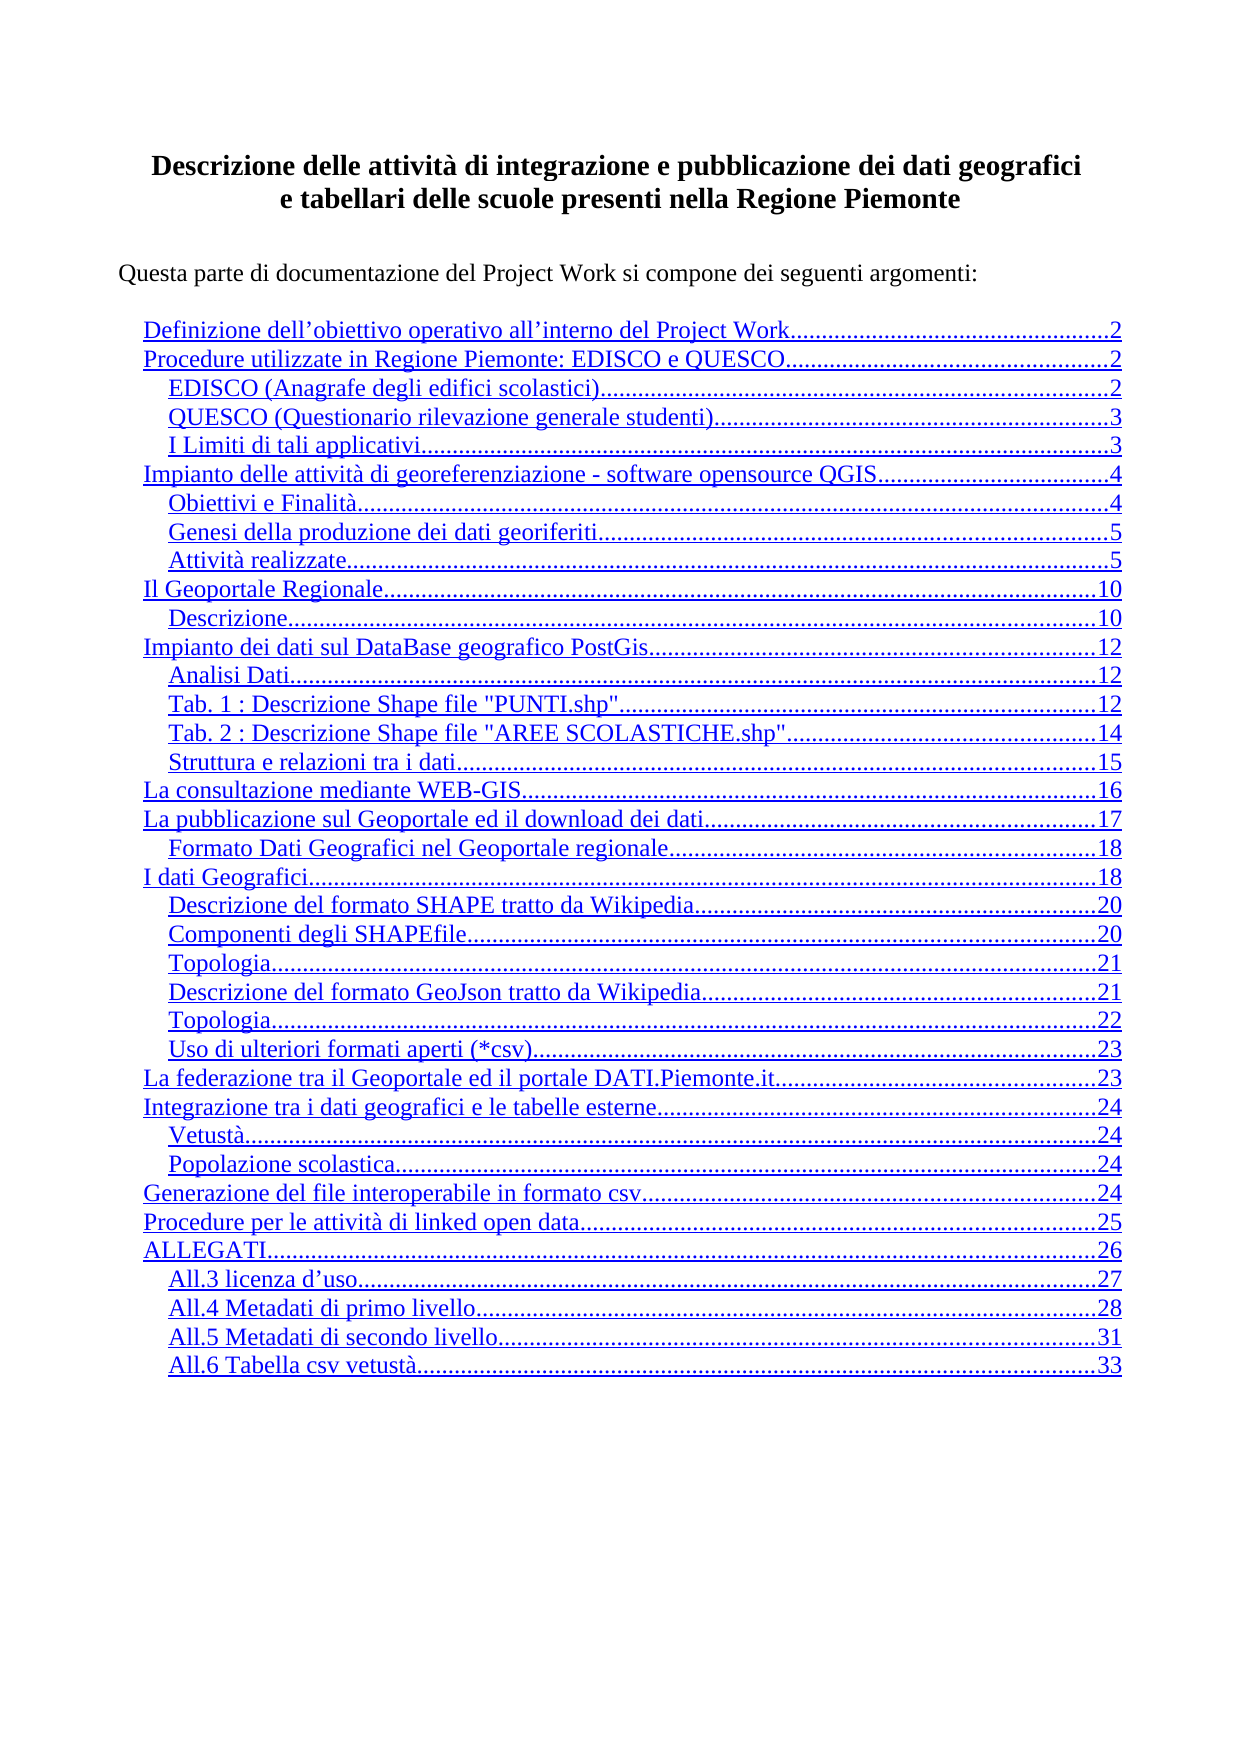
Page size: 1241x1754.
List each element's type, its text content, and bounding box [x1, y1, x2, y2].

text QUESCO (Questionario rilevazione generale studenti) 3 [168, 402, 1122, 427]
text Generazione del file interoperabile in formato csv 24 [143, 1178, 1122, 1203]
text Descrizione del formato GeoJson tratto da Wikipedia 21 [168, 977, 1122, 1002]
text Procedure utilizzate in Regione Piemonte: EDISCO e QUESCO 2 [143, 344, 1122, 369]
text Procedure per le attività di linked open data 25 [143, 1207, 1122, 1232]
text Attività realizzate 5 [168, 545, 1122, 570]
text Descrizione del formato SHAPE tratto da Wikipedia 20 [168, 890, 1122, 915]
text Impianto dei dati sul DataBase geografico PostGis 12 [143, 632, 1122, 657]
text La pubblicazione sul Geoportale ed il download dei dati 17 [143, 804, 1122, 829]
text Componenti degli SHAPEfile 20 [168, 919, 1122, 944]
text ALLEGATI 26 [143, 1235, 1122, 1260]
text I dati Geografici 18 [143, 862, 1122, 887]
text Genesi della produzione dei dati georiferiti 5 [168, 517, 1122, 542]
text Tab. 1 : Descrizione Shape file "PUNTI.shp" 12 [168, 689, 1122, 714]
text e tabellari delle scuole presenti nella Regione Piemonte [118, 181, 1122, 215]
text All.4 Metadati di primo livello 28 [168, 1293, 1122, 1318]
text La federazione tra il Geoportale ed il portale DATI.Piemonte.it 23 [143, 1063, 1122, 1088]
text Tab. 2 : Descrizione Shape file "AREE SCOLASTICHE.shp" 14 [168, 718, 1122, 743]
text La consultazione mediante WEB-GIS 16 [143, 775, 1122, 800]
text Definizione dell’obiettivo operativo all’interno del Project Work 2 [143, 315, 1122, 340]
text Obiettivi e Finalità 4 [168, 488, 1122, 513]
text All.3 licenza d’uso 27 [168, 1264, 1122, 1289]
text EDISCO (Anagrafe degli edifici scolastici) 2 [168, 373, 1122, 398]
text Uso di ulteriori formati aperti (*csv) 23 [168, 1034, 1122, 1059]
text I Limiti di tali applicativi 3 [168, 430, 1122, 455]
text Integrazione tra i dati geografici e le tabelle esterne 24 [143, 1092, 1122, 1117]
text Popolazione scolastica 24 [168, 1149, 1122, 1174]
text Topologia 22 [168, 1005, 1122, 1030]
text Descrizione 10 [168, 603, 1122, 628]
text Descrizione delle attività di integrazione e pubblicazione dei dati geografici [118, 148, 1122, 181]
text All.5 Metadati di secondo livello 31 [168, 1322, 1122, 1347]
text Questa parte di documentazione del Project Work si compone dei seguenti argomenti: [118, 258, 1122, 287]
text Il Geoportale Regionale 10 [143, 574, 1122, 599]
text Struttura e relazioni tra i dati 15 [168, 747, 1122, 772]
text Formato Dati Geografici nel Geoportale regionale 18 [168, 833, 1122, 858]
text All.6 Tabella csv vetustà 33 [168, 1350, 1122, 1375]
text Topologia 21 [168, 948, 1122, 973]
text Impianto delle attività di georeferenziazione - software opensource QGIS 4 [143, 459, 1122, 484]
text Analisi Dati 12 [168, 660, 1122, 685]
text Vetustà 24 [168, 1120, 1122, 1145]
